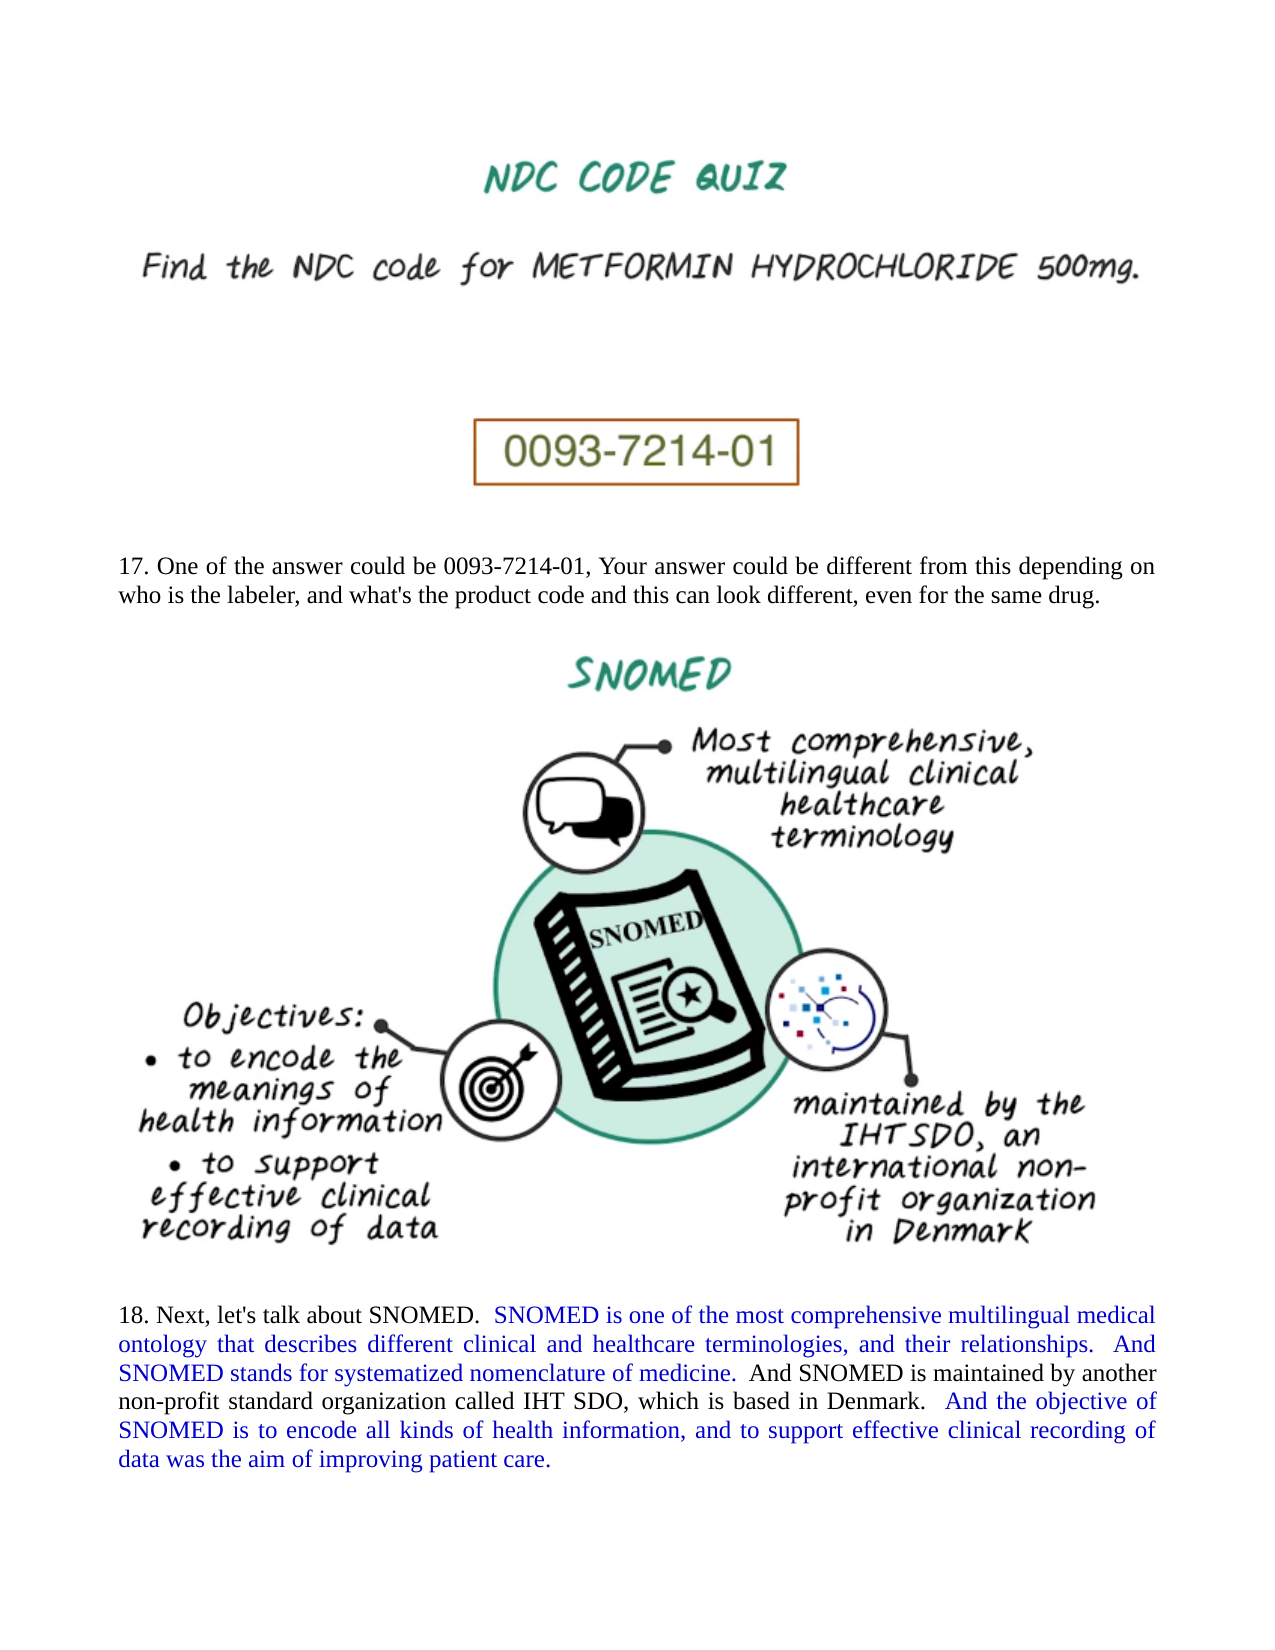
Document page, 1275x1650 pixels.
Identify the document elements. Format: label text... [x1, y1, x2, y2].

text 18. Next, let's talk about SNOMED. SNOMED is one of the most comprehensive multilingual medical ontology that describes different clinical and healthcare terminologies, and their relationships. And SNOMED stands for systematized nomenclature of medicine. And SNOMED is maintained by another non-profit standard organization called IHT SDO, which is based in Denmark. And the objective of SNOMED is to encode all kinds of health information, and to support effective clinical recording of data was the aim of improving patient care. [118, 1300, 1157, 1473]
picture [118, 146, 1157, 523]
text 17. One of the answer could be 0093-7214-01, Your answer could be different from this depending on who is the labeler, and what's the product code and this can look different, even for the same drug. [118, 551, 1157, 609]
picture [118, 637, 1157, 1272]
